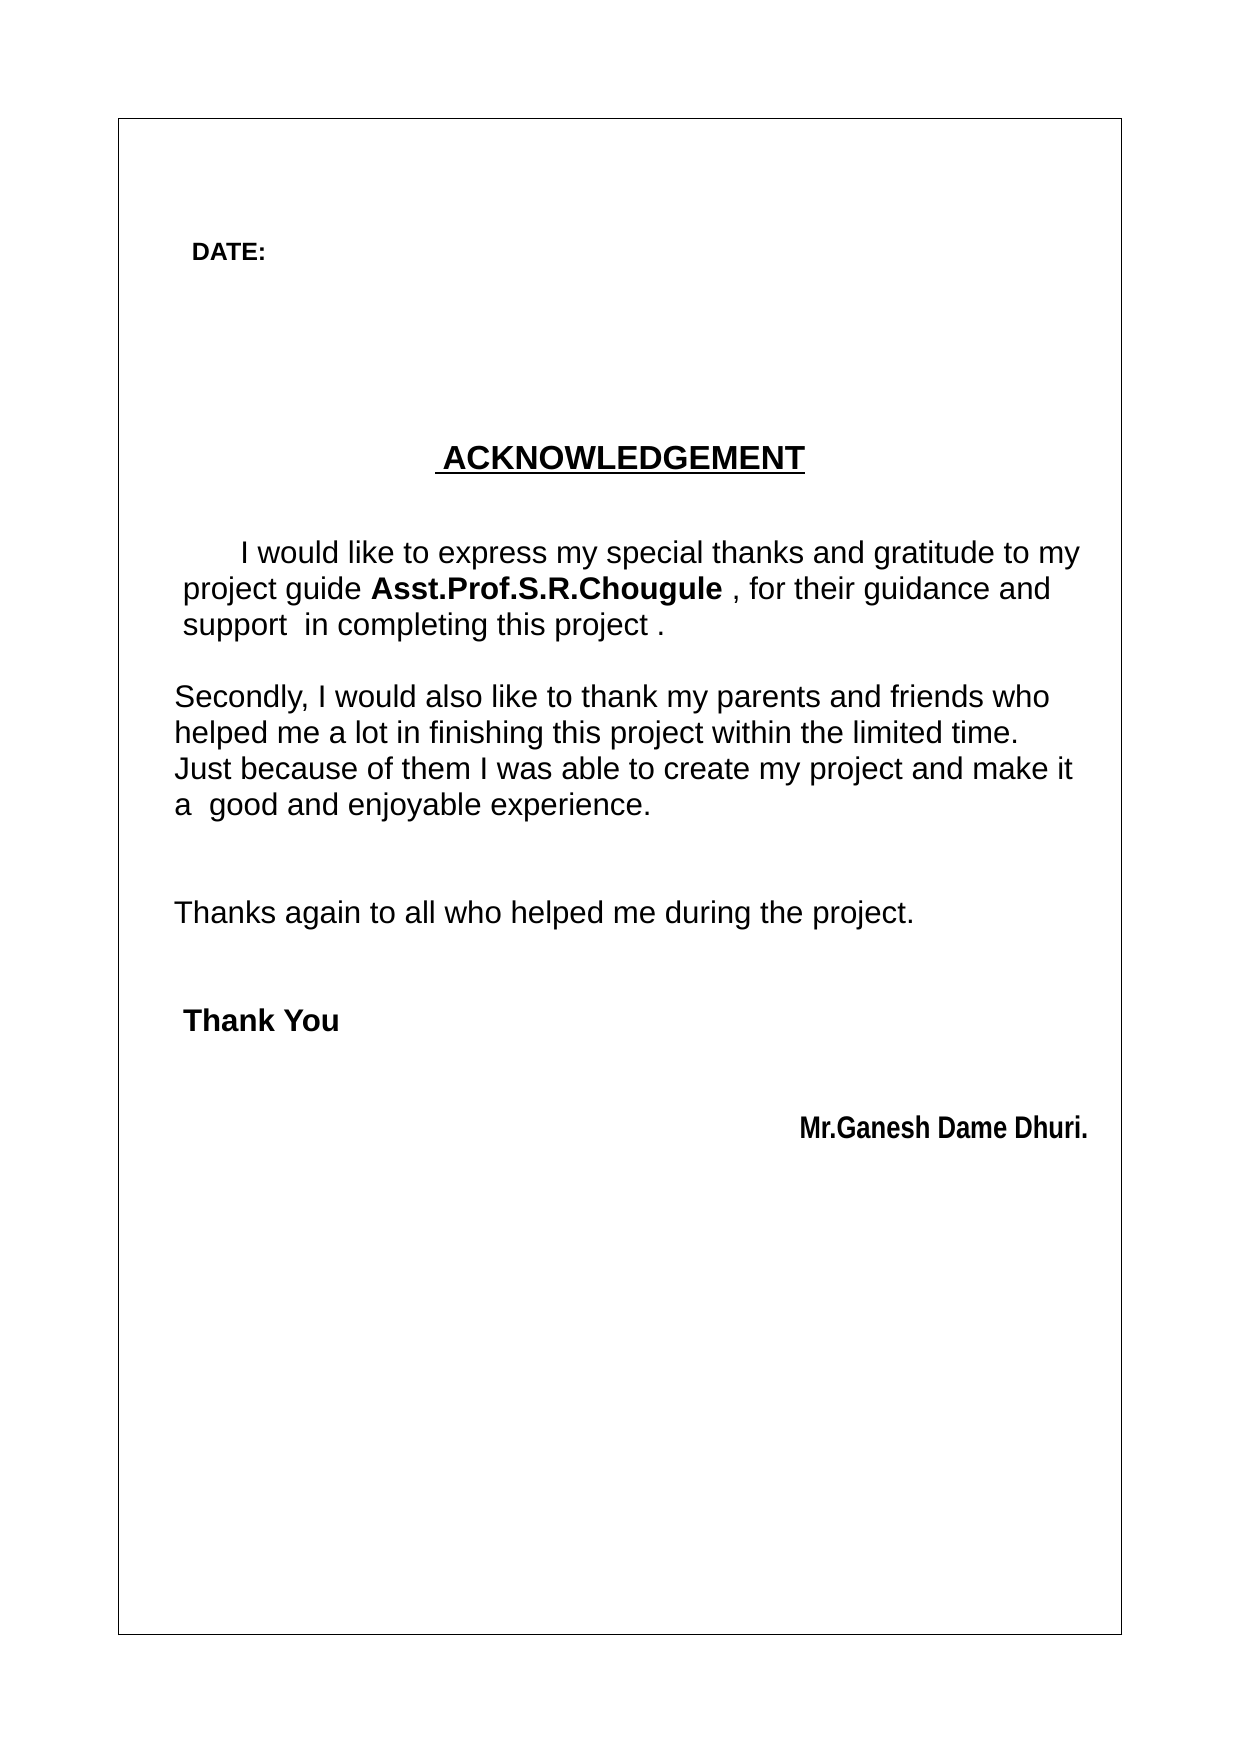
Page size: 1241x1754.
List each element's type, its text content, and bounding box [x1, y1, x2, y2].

text Mr.Ganesh Dame Dhuri. [122, 1109, 1118, 1145]
text support in completing this project . [122, 606, 1118, 642]
text Thank You [122, 1002, 1118, 1037]
text project guide Asst.Prof.S.R.Chougule , for their guidance and [122, 570, 1118, 606]
text DATE: [122, 237, 1118, 266]
text a good and enjoyable experience. [122, 786, 1118, 822]
text Secondly, I would also like to thank my parents and friends who [122, 678, 1118, 714]
text helped me a lot in finishing this project within the limited time. [122, 714, 1118, 750]
text I would like to express my special thanks and gratitude to my [122, 534, 1118, 570]
text Thanks again to all who helped me during the project. [122, 894, 1118, 930]
text ACKNOWLEDGEMENT [122, 438, 1118, 477]
text Just because of them I was able to create my project and make it [122, 750, 1118, 786]
